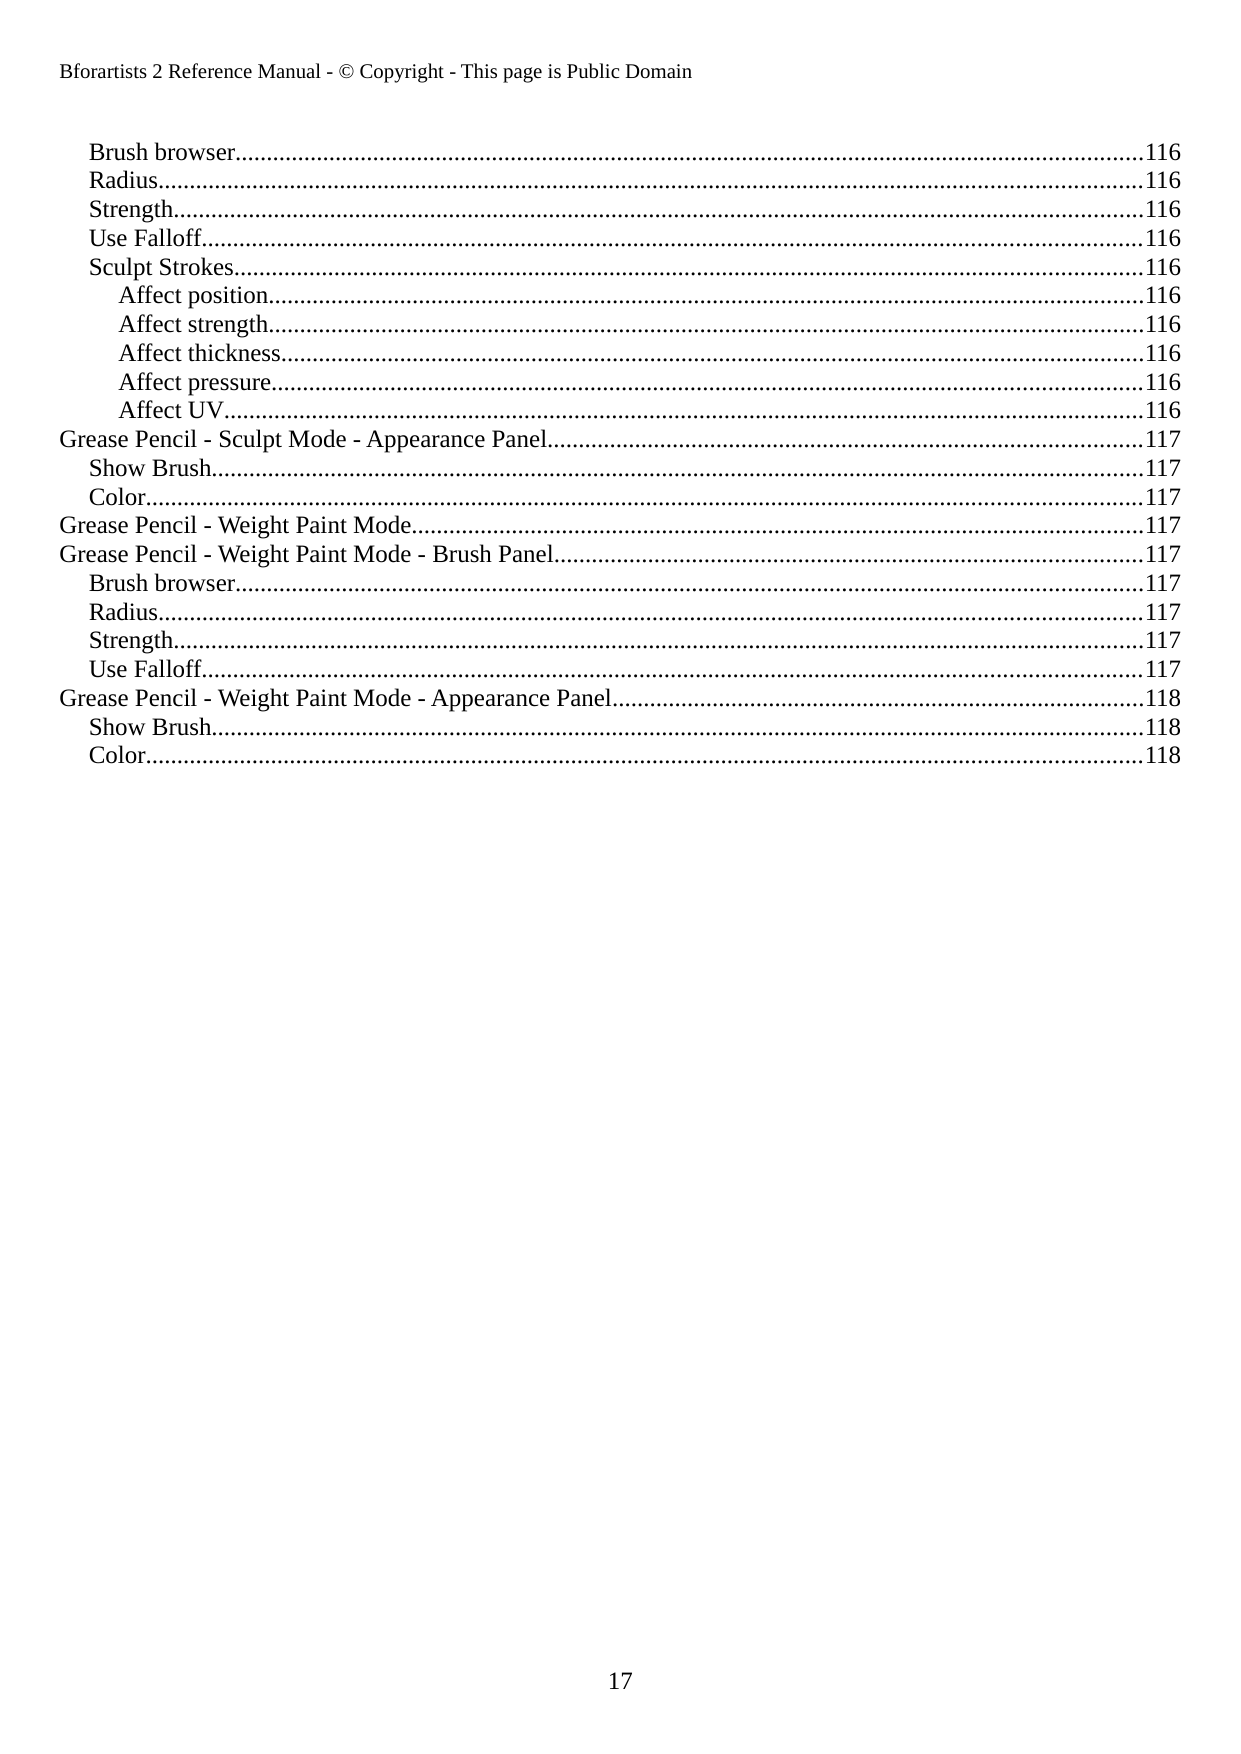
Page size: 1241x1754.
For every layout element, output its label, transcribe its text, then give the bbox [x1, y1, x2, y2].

text Color 117 [88, 482, 1181, 510]
text Show Brush 117 [88, 453, 1181, 482]
text Affect position 116 [118, 280, 1181, 309]
text Use Falloff 117 [88, 654, 1181, 683]
text Strength 116 [88, 194, 1181, 223]
text Color 118 [88, 740, 1181, 769]
text Show Brush 118 [88, 712, 1181, 740]
text Affect strength 116 [118, 309, 1181, 338]
text Strength 117 [88, 625, 1181, 654]
text Radius 116 [88, 165, 1181, 194]
text Affect pressure 116 [118, 367, 1181, 395]
text Affect UV 116 [118, 395, 1181, 424]
text Grease Pencil - Sculpt Mode - Appearance Panel 117 [59, 424, 1181, 453]
text Radius 117 [88, 597, 1181, 625]
text Grease Pencil - Weight Paint Mode - Appearance Panel 118 [59, 683, 1181, 712]
text Sculpt Strokes 116 [88, 252, 1181, 280]
text Grease Pencil - Weight Paint Mode 117 [59, 510, 1181, 539]
text Brush browser 117 [88, 568, 1181, 597]
text Use Falloff 116 [88, 223, 1181, 252]
text Grease Pencil - Weight Paint Mode - Brush Panel 117 [59, 539, 1181, 568]
text Affect thickness 116 [118, 338, 1181, 367]
text Brush browser 116 [88, 137, 1181, 165]
